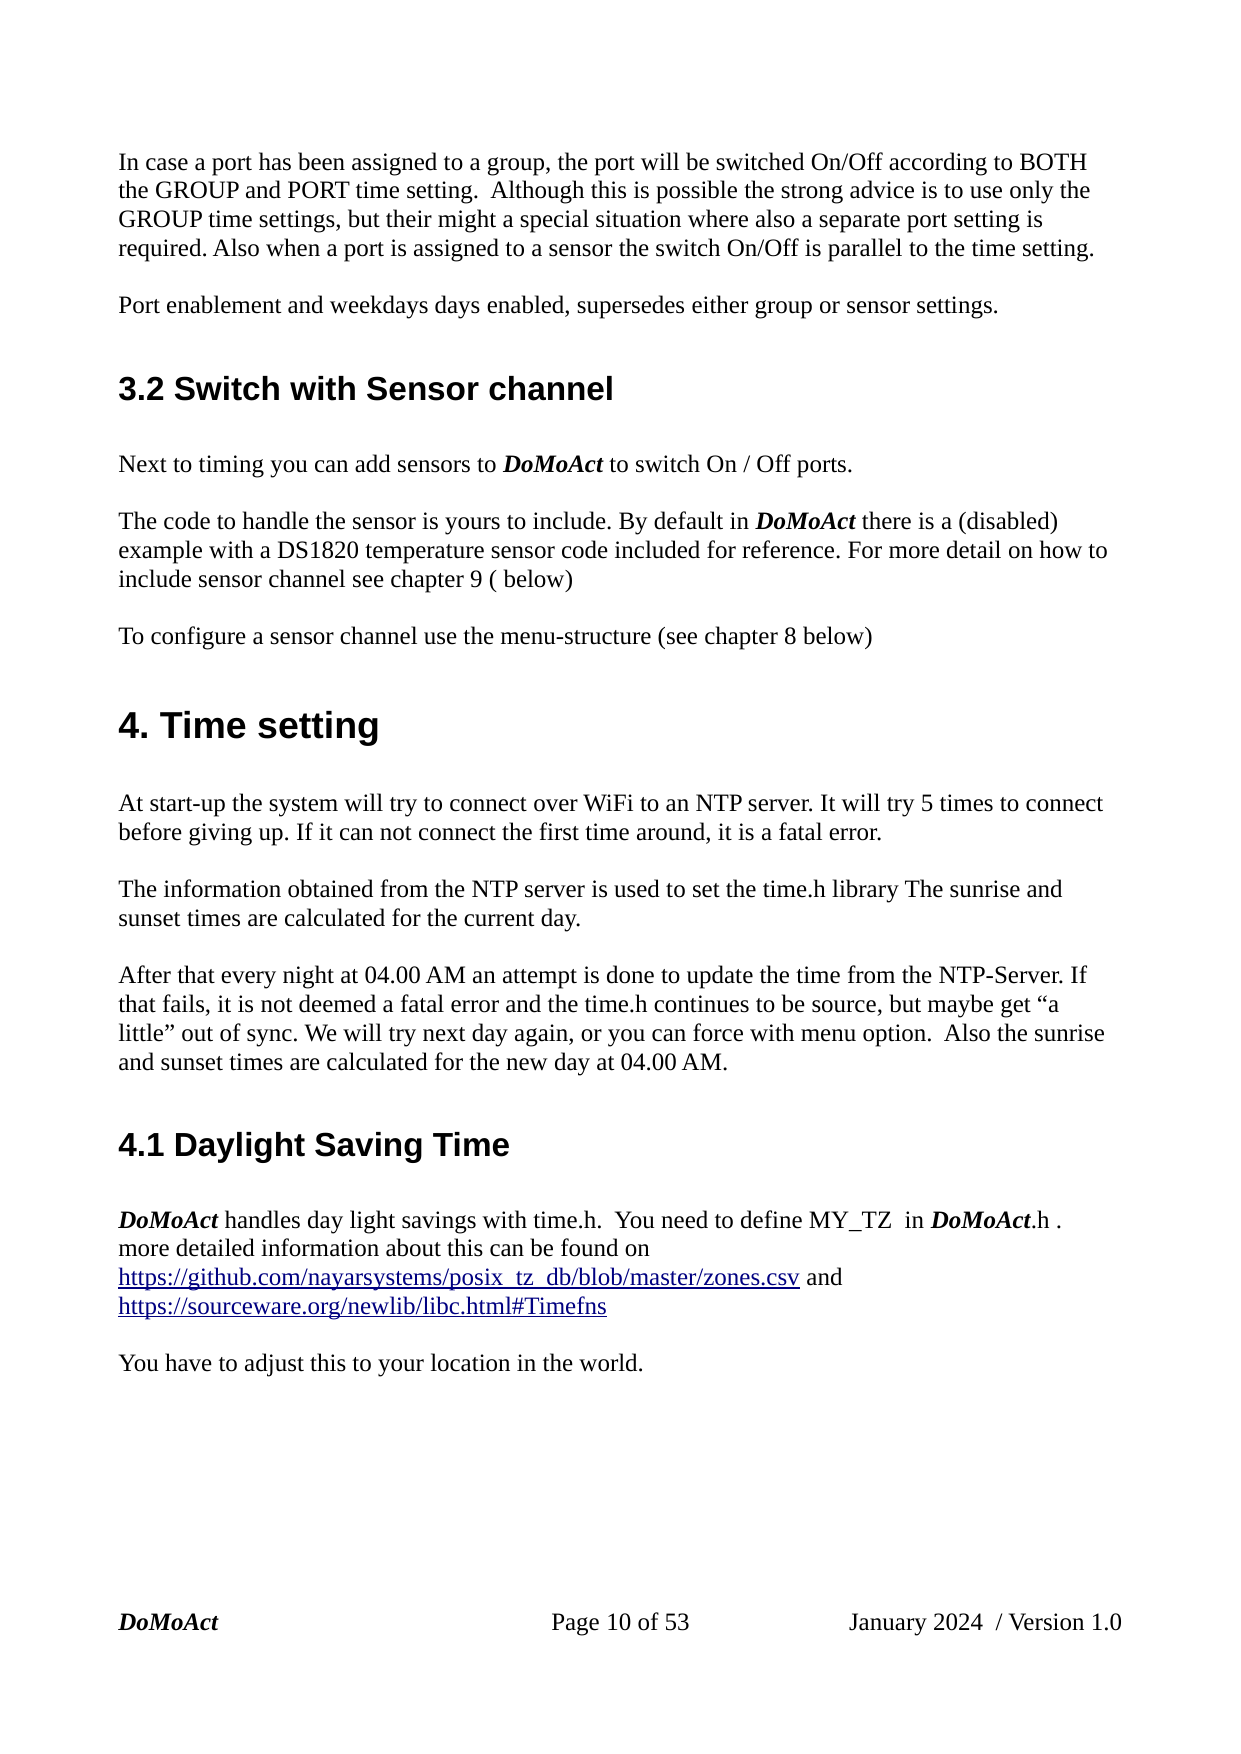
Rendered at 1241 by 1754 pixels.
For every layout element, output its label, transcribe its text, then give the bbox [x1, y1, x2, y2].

subtitle 3.2 Switch with Sensor channel [118, 369, 1122, 407]
text more detailed information about this can be found on https://github.com/nayarsystems/posix_tz_db/blob/master/zones.csv and https://sourceware.org/newlib/libc.html#Timefns [118, 1233, 1122, 1320]
text Next to timing you can add sensors to DoMoAct to switch On / Off ports. [118, 449, 1122, 477]
text To configure a sensor channel use the menu-structure (see chapter 8 below) [118, 621, 1122, 650]
text You have to adjust this to your location in the world. [118, 1348, 1122, 1377]
text The information obtained from the NTP server is used to set the time.h library The sunrise and sunset times are calculated for the current day. [118, 874, 1122, 932]
text The code to handle the sensor is yours to include. By default in DoMoAct there is a (disabled) example with a DS1820 temperature sensor code included for reference. For more detail on how to include sensor channel see chapter 9 ( below) [118, 506, 1122, 592]
text At start-up the system will try to connect over WiFi to an NTP server. It will try 5 times to connect before giving up. If it can not connect the first time around, it is a fatal error. [118, 788, 1122, 846]
text After that every night at 04.00 AM an attempt is done to update the time from the NTP-Server. If that fails, it is not deemed a fatal error and the time.h continues to be source, but maybe get “a little” out of sync. We will try next day again, or you can force with menu option. Also the sunrise and sunset times are calculated for the new day at 04.00 AM. [118, 961, 1122, 1076]
text In case a port has been assigned to a group, the port will be switched On/Off according to BOTH the GROUP and PORT time setting. Although this is possible the strong advice is to use only the GROUP time settings, but their might a special situation where also a separate port setting is required. Also when a port is assigned to a sensor the switch On/Off is parallel to the time setting. [118, 147, 1122, 262]
subtitle 4.1 Daylight Saving Time [118, 1125, 1122, 1163]
text DoMoAct handles day light savings with time.h. You need to define MY_TZ in DoMoAct.h . [118, 1205, 1122, 1233]
subtitle 4. Time setting [118, 704, 1122, 747]
text Port enablement and weekdays days enabled, supersedes either group or sensor settings. [118, 291, 1122, 319]
